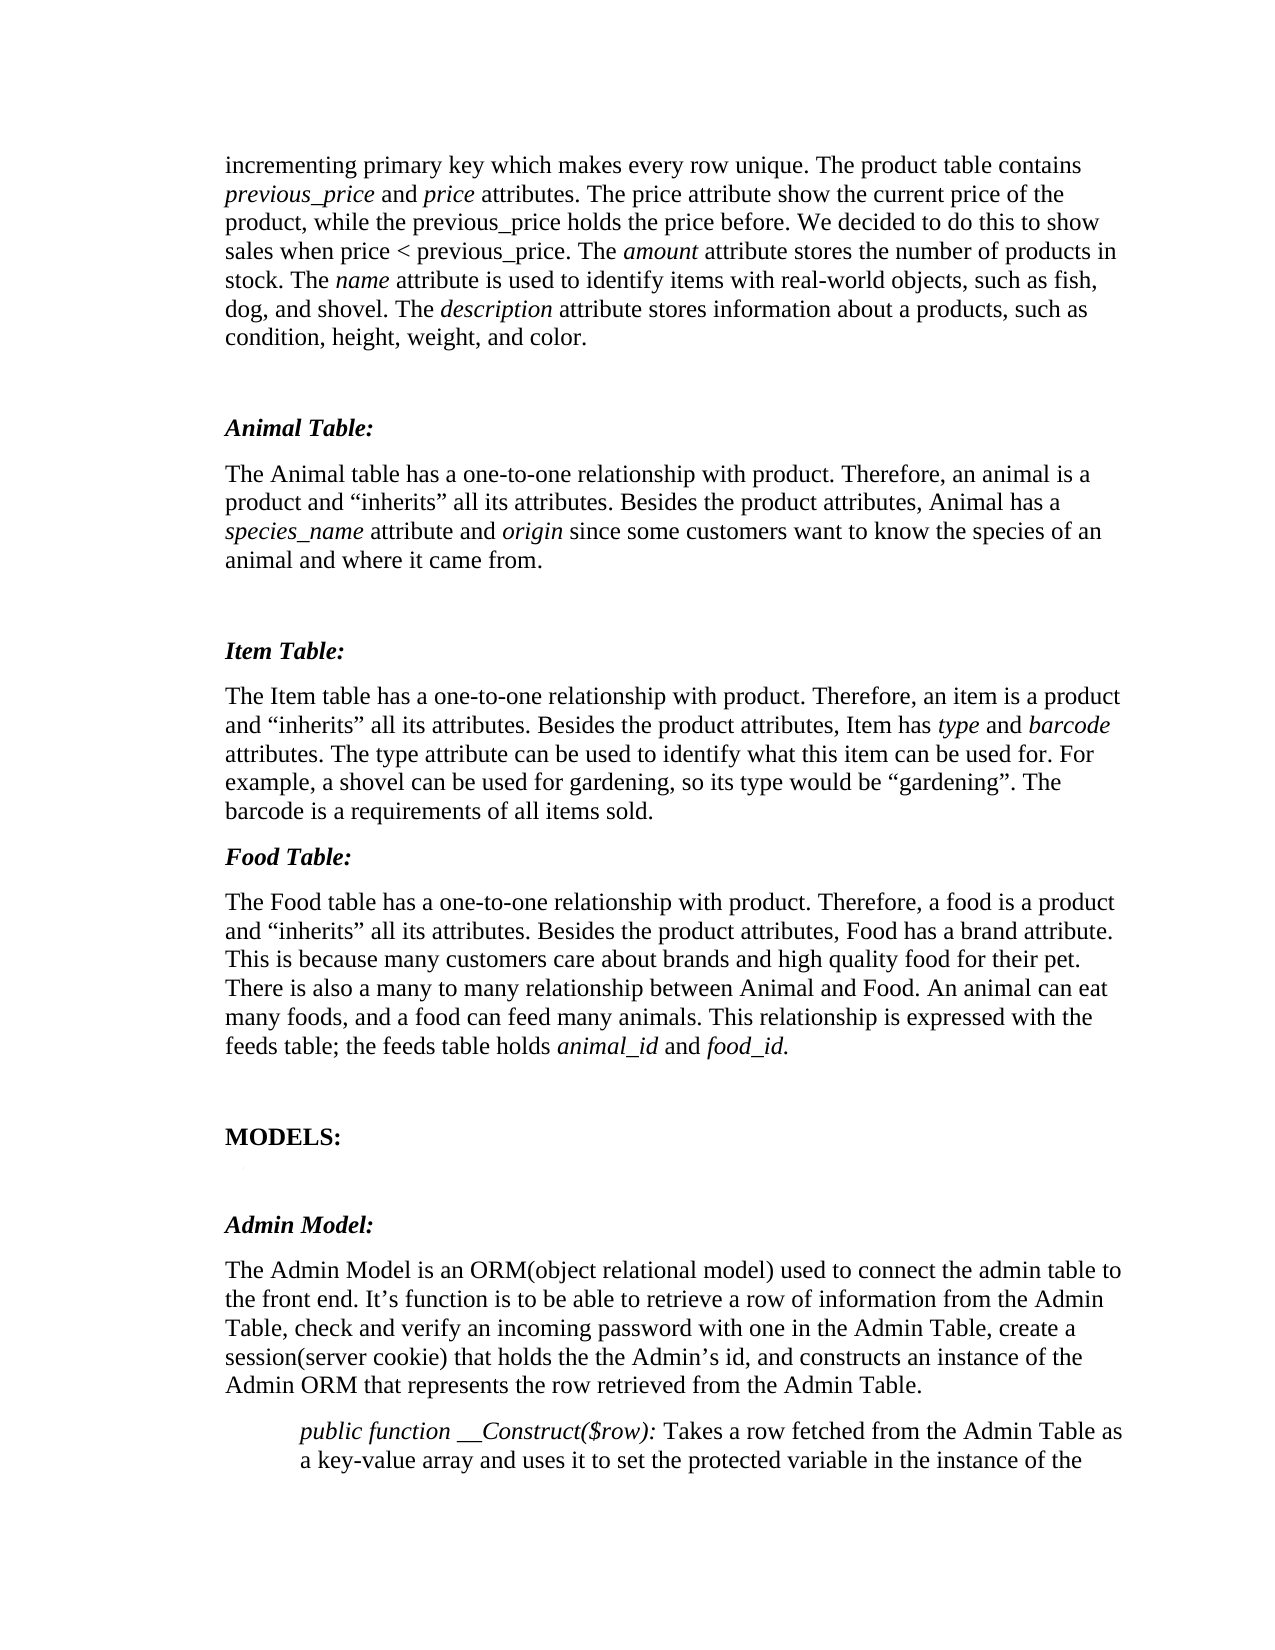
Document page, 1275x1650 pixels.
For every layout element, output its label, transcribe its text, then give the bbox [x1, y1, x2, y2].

text Animal Table: [187, 413, 1125, 442]
text Food Table: [187, 842, 1125, 870]
text The Food table has a one-to-one relationship with product. Therefore, a food is a product and “inherits” all its attributes. Besides the product attributes, Food has a brand attribute. This is because many customers care about brands and high quality food for their pet. There is also a many to many relationship between Animal and Food. An animal can eat many foods, and a food can feed many animals. This relationship is expressed with the feeds table; the feeds table holds animal_id and food_id. [225, 887, 1125, 1059]
text The Item table has a one-to-one relationship with product. Therefore, an item is a product and “inherits” all its attributes. Besides the product attributes, Item has type and barcode attributes. The type attribute can be used to identify what this item can be used for. For example, a shovel can be used for gardening, so its type would be “gardening”. The barcode is a requirements of all items sold. [225, 681, 1125, 825]
text incrementing primary key which makes every row unique. The product table contains previous_price and price attributes. The price attribute show the current price of the product, while the previous_price holds the price before. We decided to do this to show sales when price < previous_price. The amount attribute stores the number of products in stock. The name attribute is used to identify items with real-world objects, such as fish, dog, and shovel. The description attribute stores information about a products, such as condition, height, weight, and color. [225, 150, 1125, 351]
text The Admin Model is an ORM(object relational model) used to connect the admin table to the front end. It’s function is to be able to retrieve a row of information from the Admin Table, check and verify an incoming password with one in the Admin Table, create a session(server cookie) that holds the the Admin’s id, and constructs an instance of the Admin ORM that represents the row retrieved from the Admin Table. [225, 1256, 1125, 1399]
text Item Table: [187, 636, 1125, 664]
text MODELS: [225, 1122, 1125, 1150]
text The Animal table has a one-to-one relationship with product. Therefore, an animal is a product and “inherits” all its attributes. Besides the product attributes, Animal has a species_name attribute and origin since some customers want to know the species of an animal and where it came from. [225, 459, 1125, 574]
text public function __Construct($row): Takes a row fetched from the Admin Table as a key-value array and uses it to set the protected variable in the instance of the [300, 1416, 1125, 1473]
text Admin Model: [187, 1210, 1125, 1239]
